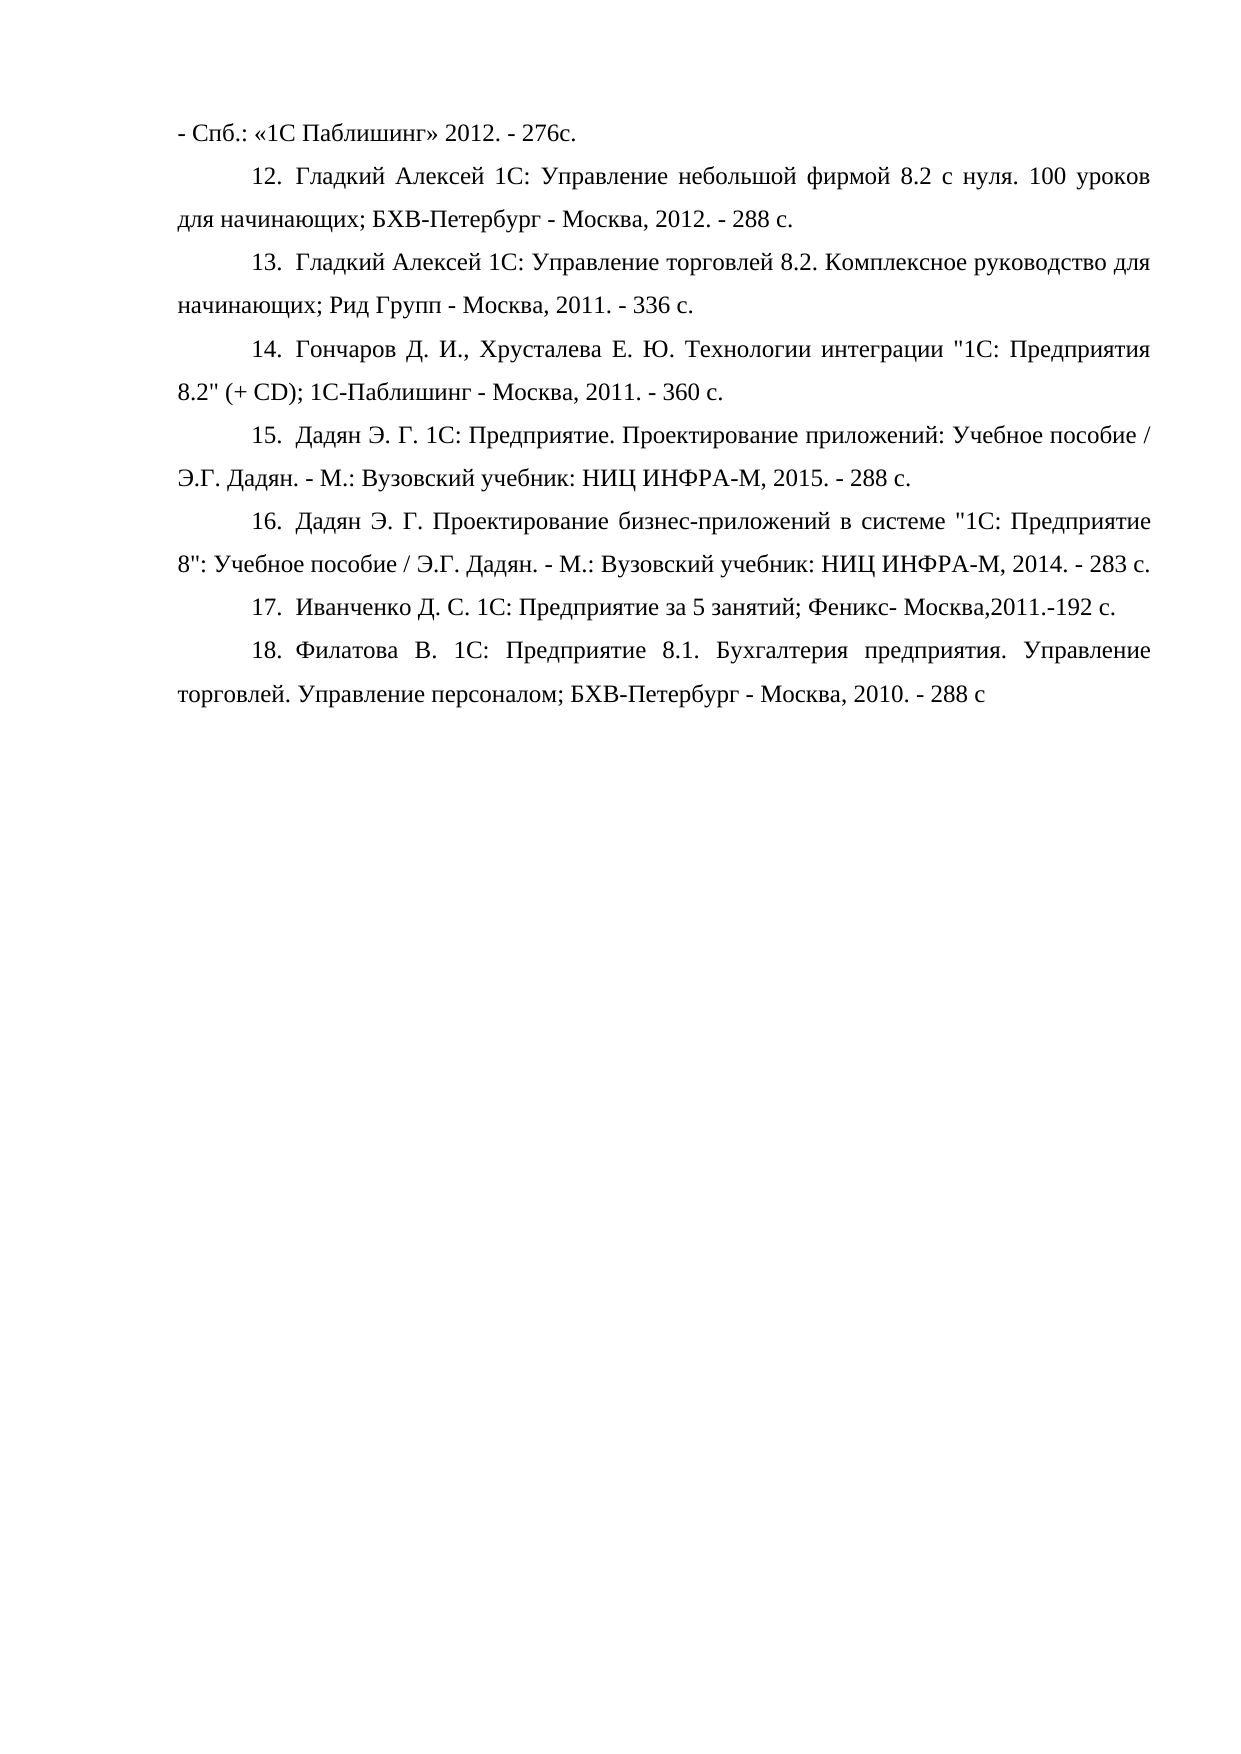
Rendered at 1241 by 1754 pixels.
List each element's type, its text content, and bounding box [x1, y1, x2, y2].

list - Спб.: «1С Паблишинг» 2012. - 276с. [177, 118, 1152, 147]
list Иванченко Д. С. 1С: Предприятие за 5 занятий; Феникс- Москва,2011.-192 c. [177, 592, 1152, 621]
list Дадян Э. Г. Проектирование бизнес-приложений в системе "1С: Предприятие 8": Учебное пособие / Э.Г. Дадян. - М.: Вузовский учебник: НИЦ ИНФРА-М, 2014. - 283 с. [177, 506, 1152, 578]
list Дадян Э. Г. 1С: Предприятие. Проектирование приложений: Учебное пособие / Э.Г. Дадян. - М.: Вузовский учебник: НИЦ ИНФРА-М, 2015. - 288 с. [177, 420, 1152, 492]
list Гладкий Алексей 1С: Управление небольшой фирмой 8.2 с нуля. 100 уроков для начинающих; БХВ-Петербург - Москва, 2012. - 288 c. [177, 161, 1152, 233]
list Гладкий Алексей 1С: Управление торговлей 8.2. Комплексное руководство для начинающих; Рид Групп - Москва, 2011. - 336 c. [177, 247, 1152, 319]
list Гончаров Д. И., Хрусталева Е. Ю. Технологии интеграции "1С: Предприятия 8.2" (+ CD); 1С-Паблишинг - Москва, 2011. - 360 c. [177, 334, 1152, 406]
list Филатова В. 1C: Предприятие 8.1. Бухгалтерия предприятия. Управление торговлей. Управление персоналом; БХВ-Петербург - Москва, 2010. - 288 c [177, 636, 1152, 707]
